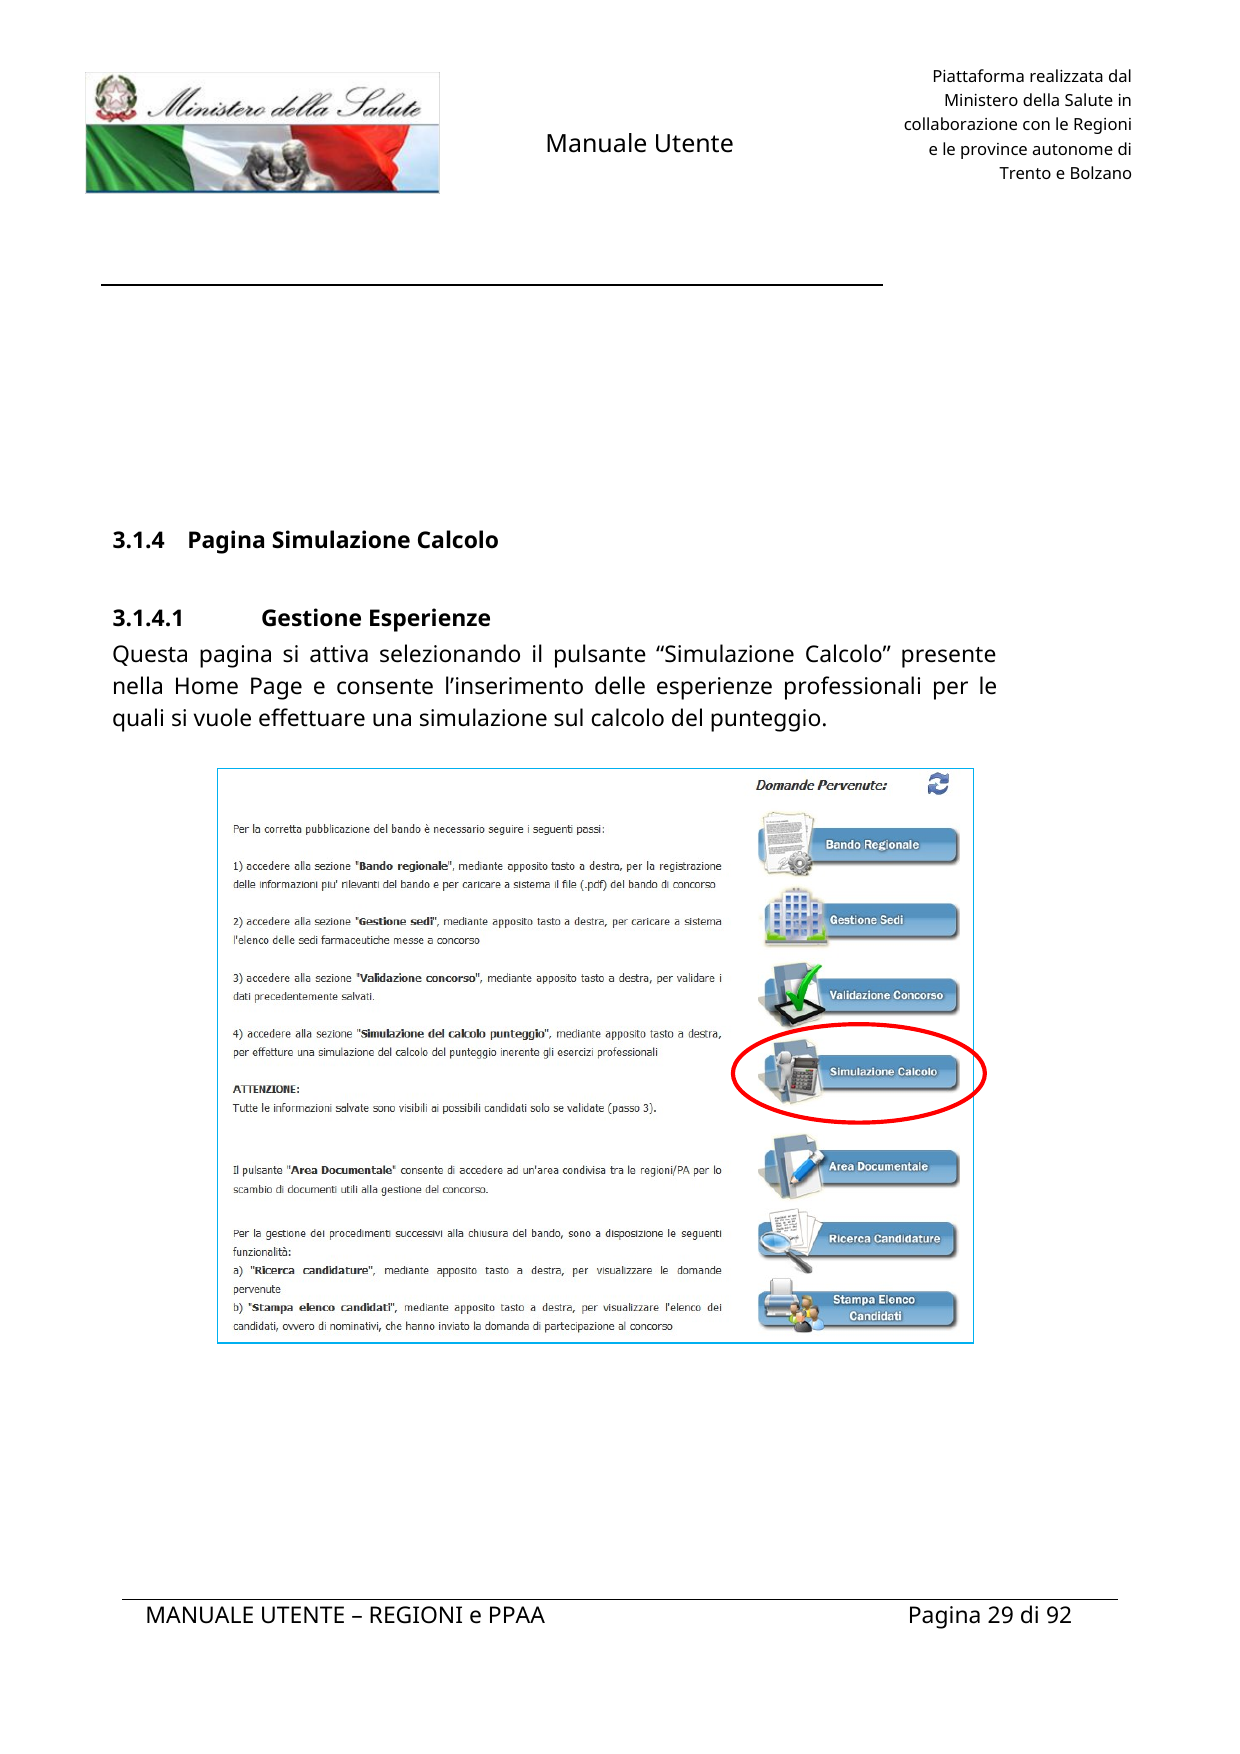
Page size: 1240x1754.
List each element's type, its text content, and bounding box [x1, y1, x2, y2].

subtitle 3.1.4 Pagina Simulazione Calcolo [112, 524, 1078, 555]
subtitle 3.1.4.1 Gestione Esperienze [112, 601, 1078, 633]
text Questa pagina si attiva selezionando il pulsante “Simulazione Calcolo” presente nella Home Page e consente l’inserimento delle esperienze professionali per le quali si vuole effettuare una simulazione sul calcolo del punteggio. [112, 638, 998, 733]
